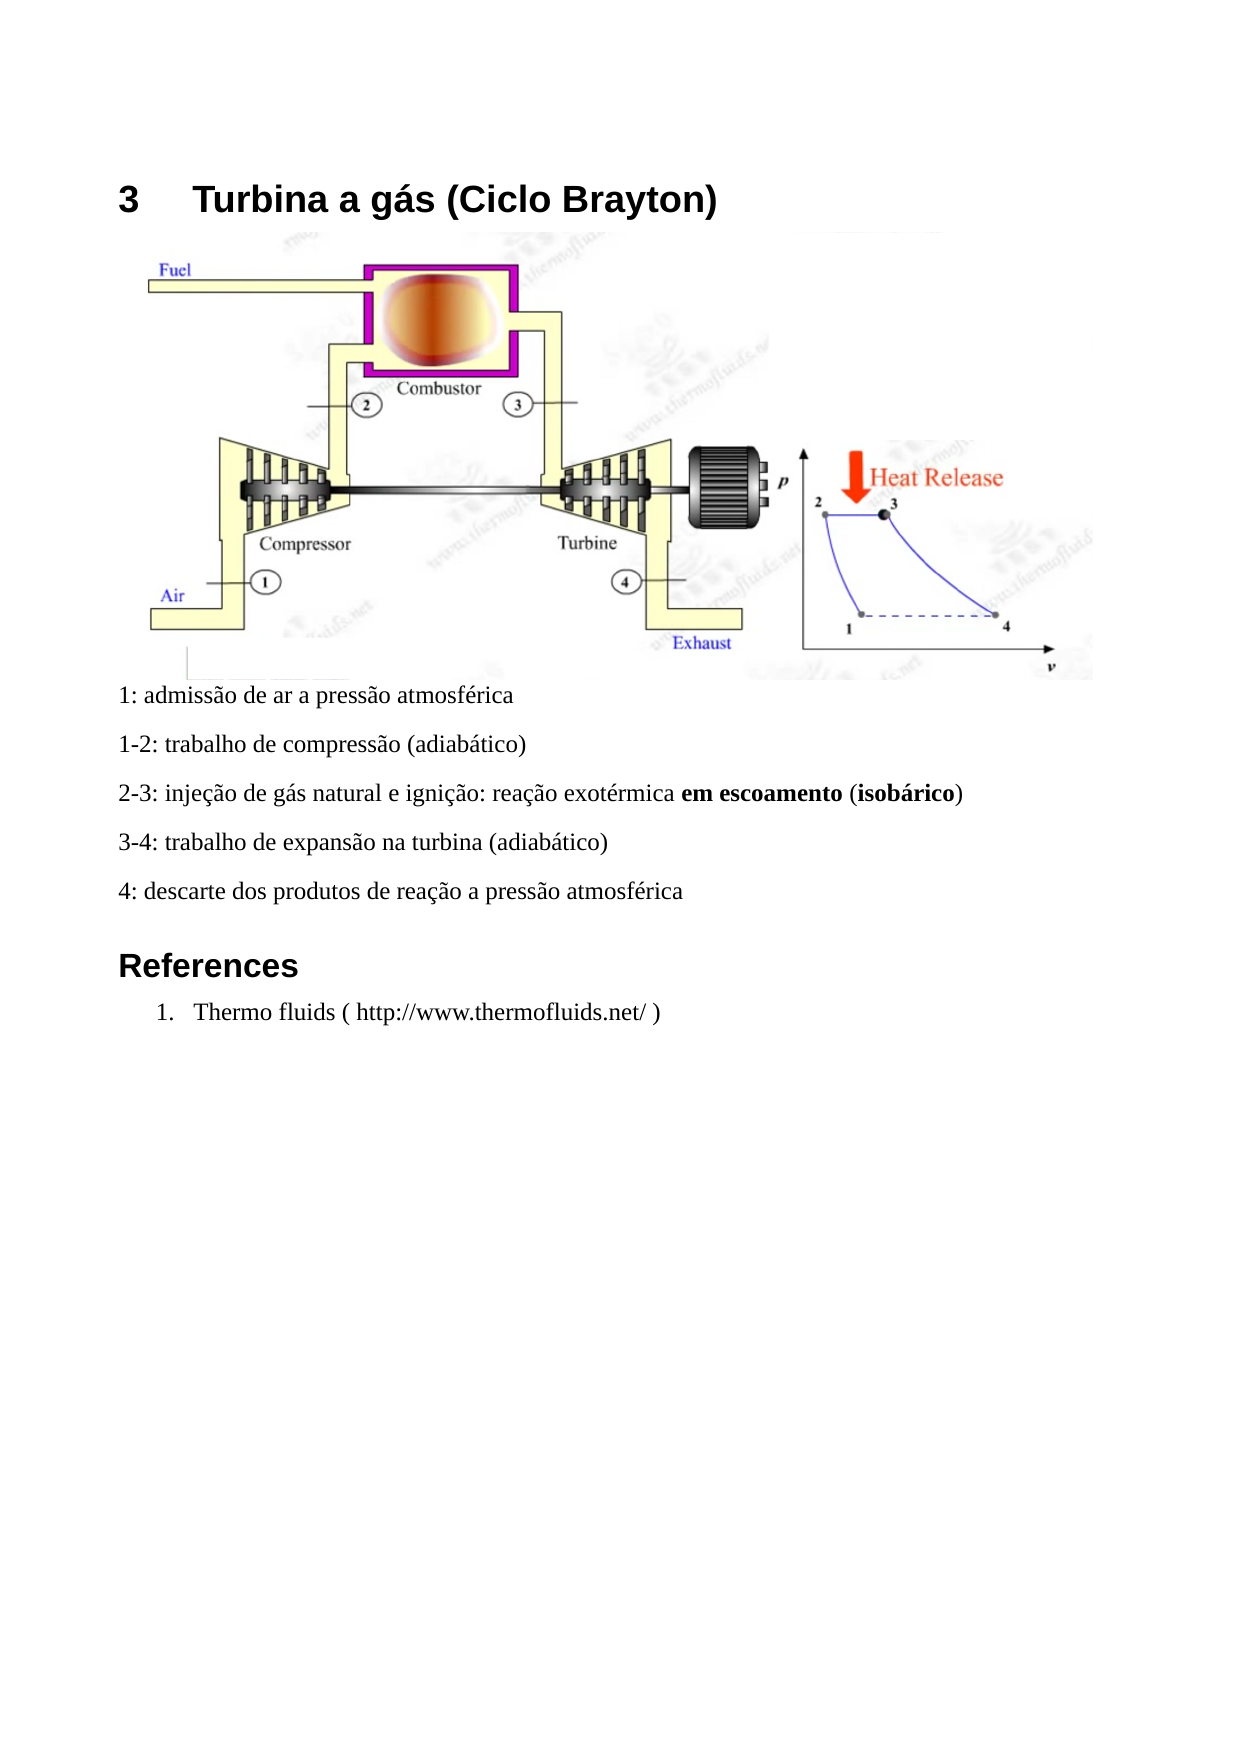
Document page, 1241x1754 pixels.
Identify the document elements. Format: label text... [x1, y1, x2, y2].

subtitle References [118, 946, 1122, 984]
subtitle Turbina a gás (Ciclo Brayton) [118, 176, 1122, 220]
text 1: admissão de ar a pressão atmosférica [118, 680, 1122, 708]
text 3-4: trabalho de expansão na turbina (adiabático) [118, 827, 1122, 856]
text 2-3: injeção de gás natural e ignição: reação exotérmica em escoamento (isobárico) [118, 778, 1122, 807]
text 4: descarte dos produtos de reação a pressão atmosférica [118, 876, 1122, 905]
text 1-2: trabalho de compressão (adiabático) [118, 729, 1122, 758]
list Thermo fluids ( http://www.thermofluids.net/ ) [156, 997, 1122, 1026]
